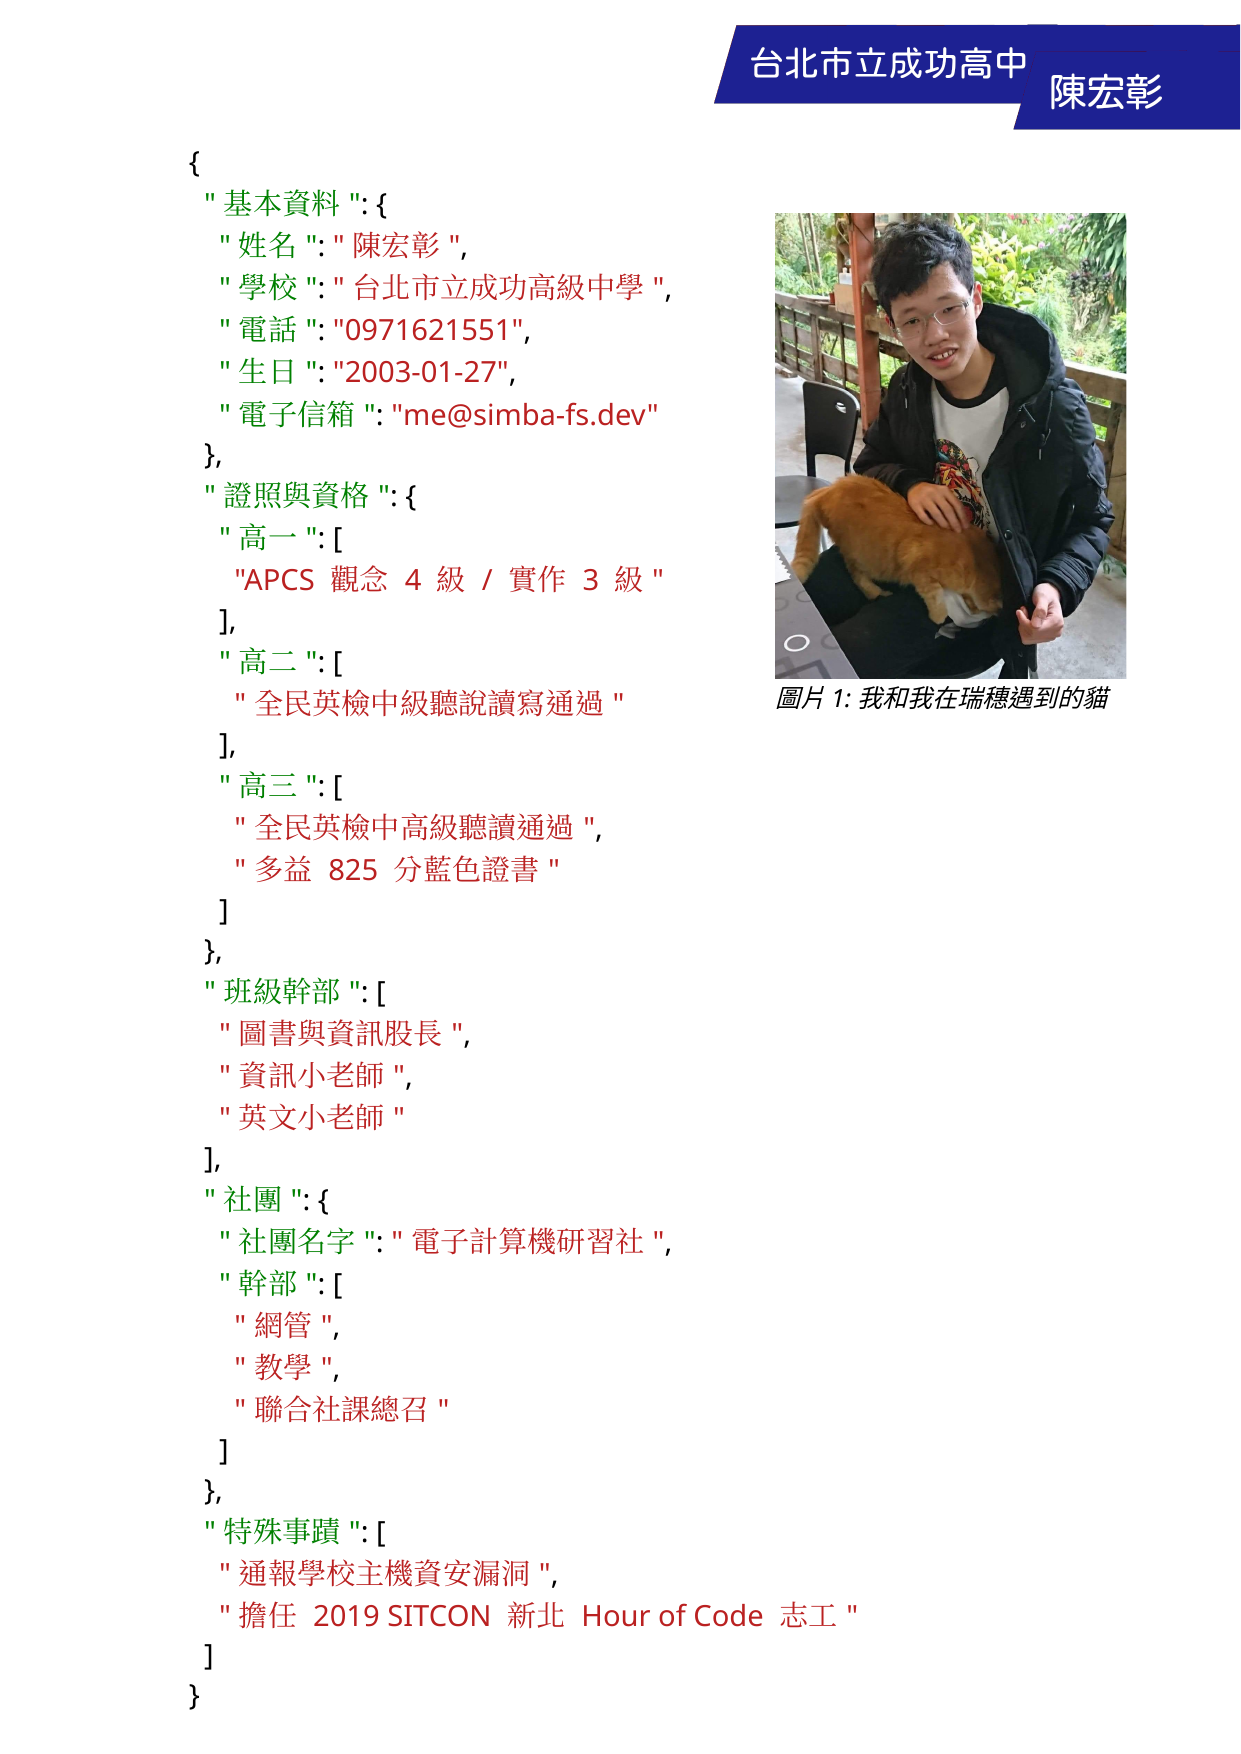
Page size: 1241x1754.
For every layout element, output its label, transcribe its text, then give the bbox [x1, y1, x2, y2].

picture [0, 2, 1241, 154]
text 圖片 1: 我和我在瑞穗遇到的貓 [775, 679, 1126, 714]
picture [775, 213, 1127, 679]
